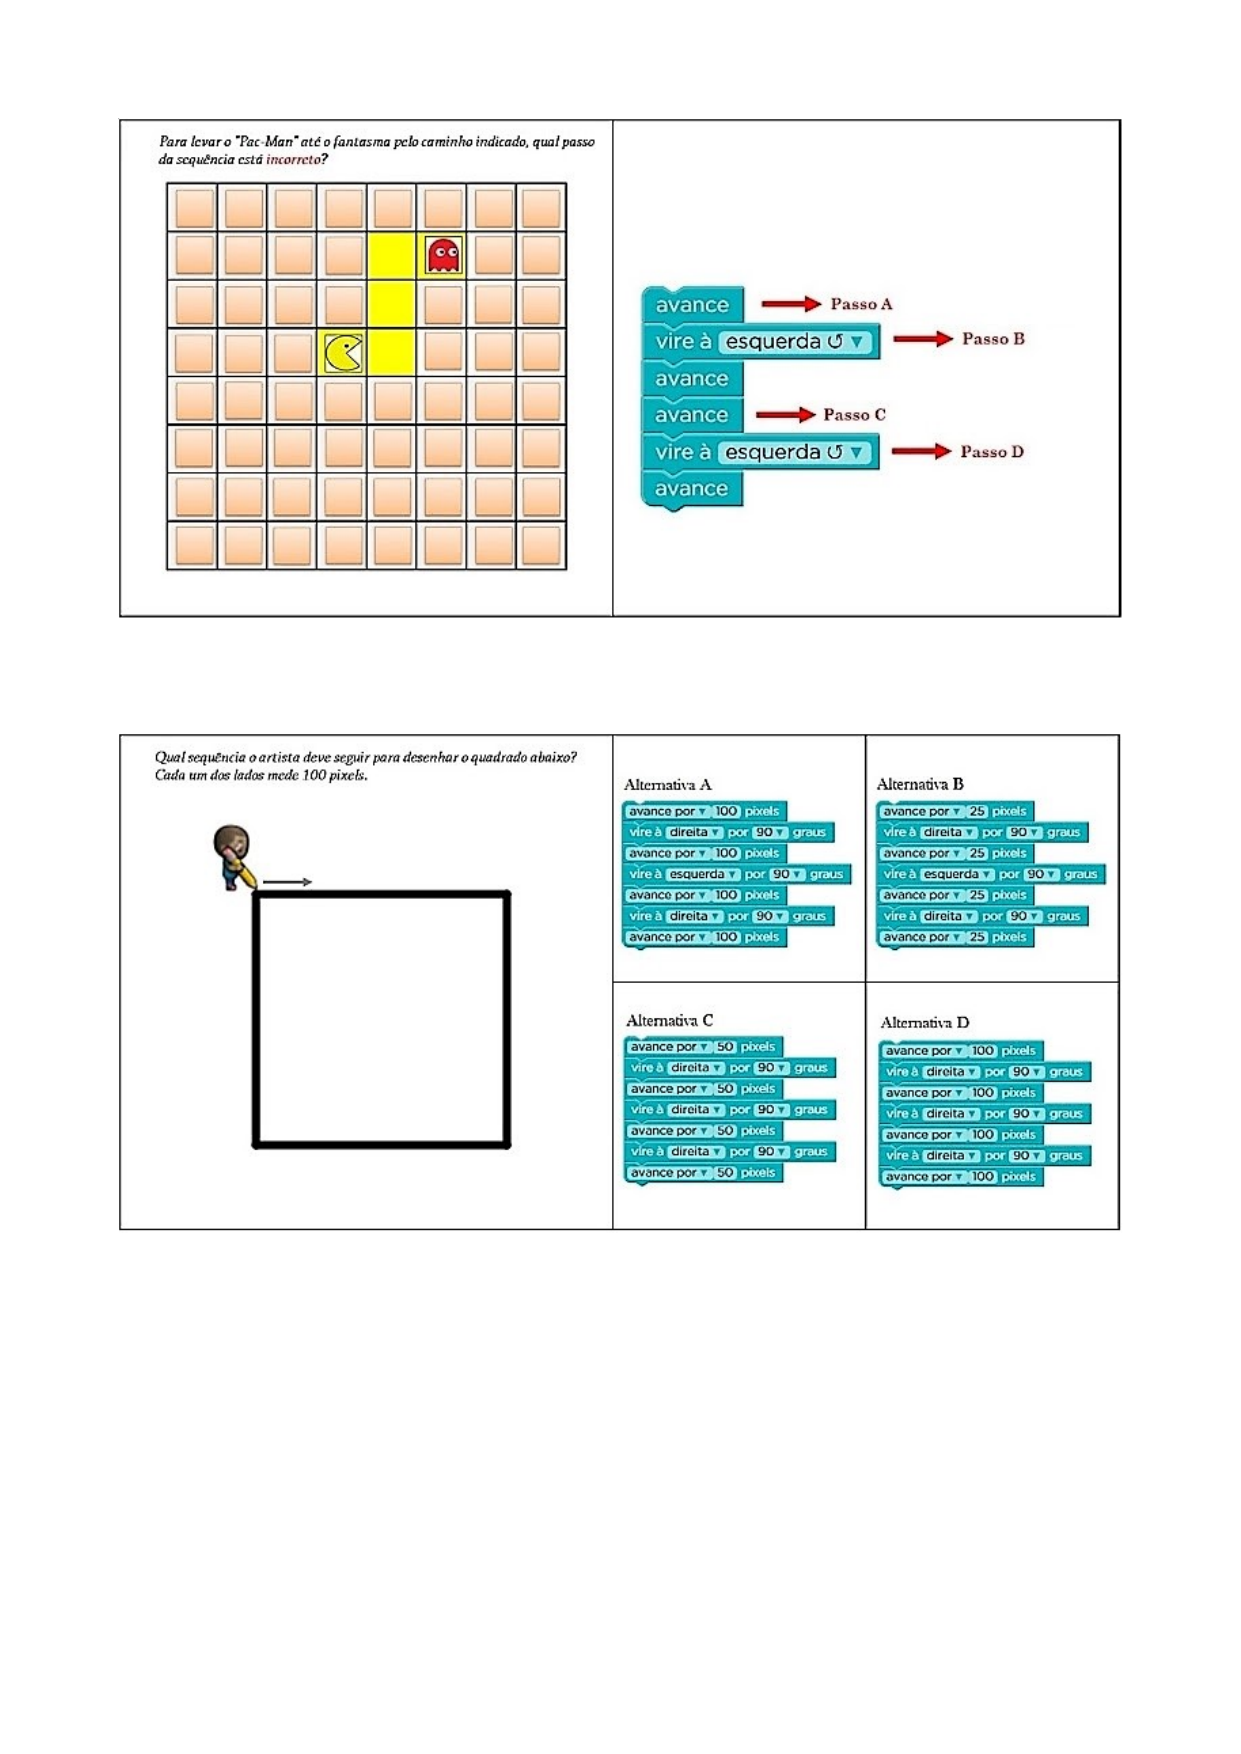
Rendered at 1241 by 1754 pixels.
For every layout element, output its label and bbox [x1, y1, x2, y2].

picture [118, 733, 1123, 1233]
picture [118, 118, 1123, 619]
